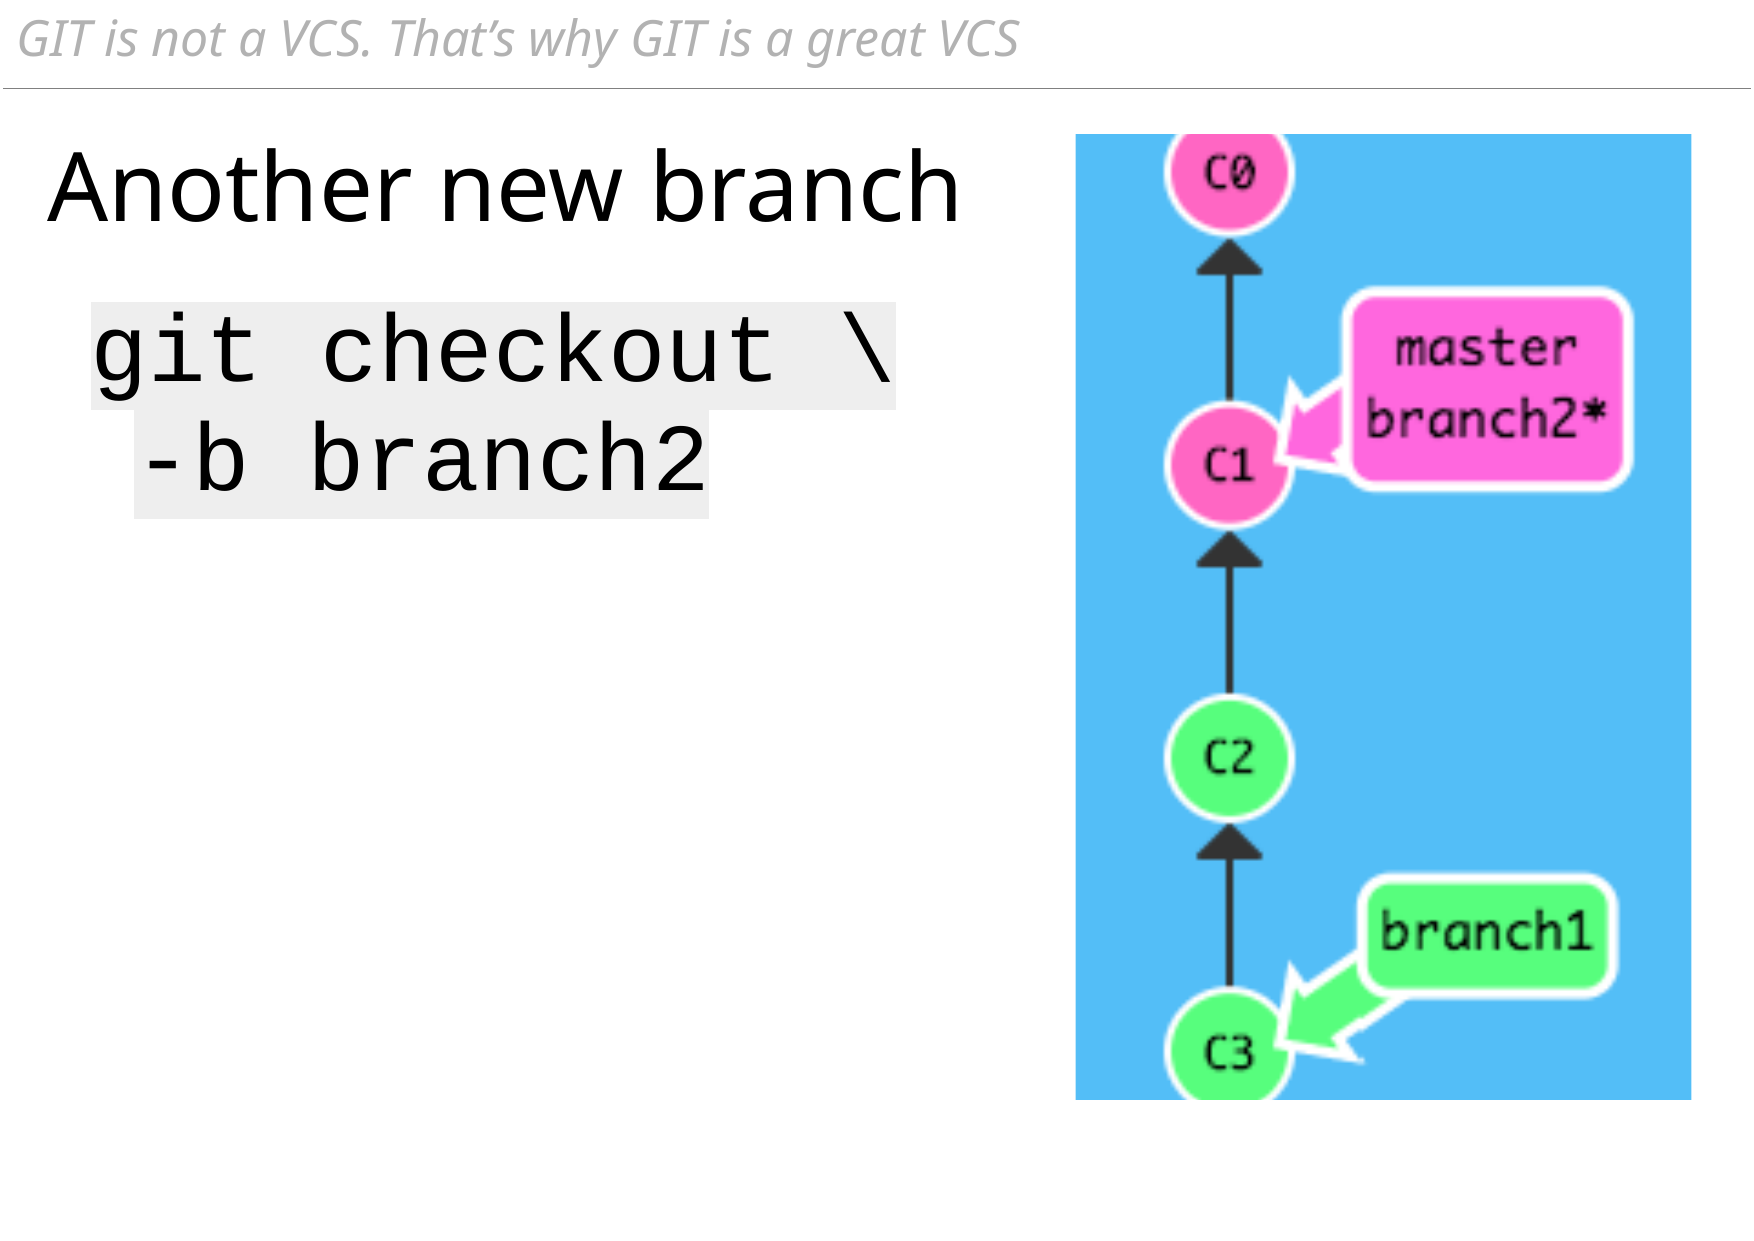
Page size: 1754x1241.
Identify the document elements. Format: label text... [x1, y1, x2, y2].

picture [1075, 134, 1692, 1100]
text git checkout \ -b branch2 [3, 302, 1075, 519]
text Another new branch [3, 118, 1751, 250]
text [1692, 302, 1751, 519]
